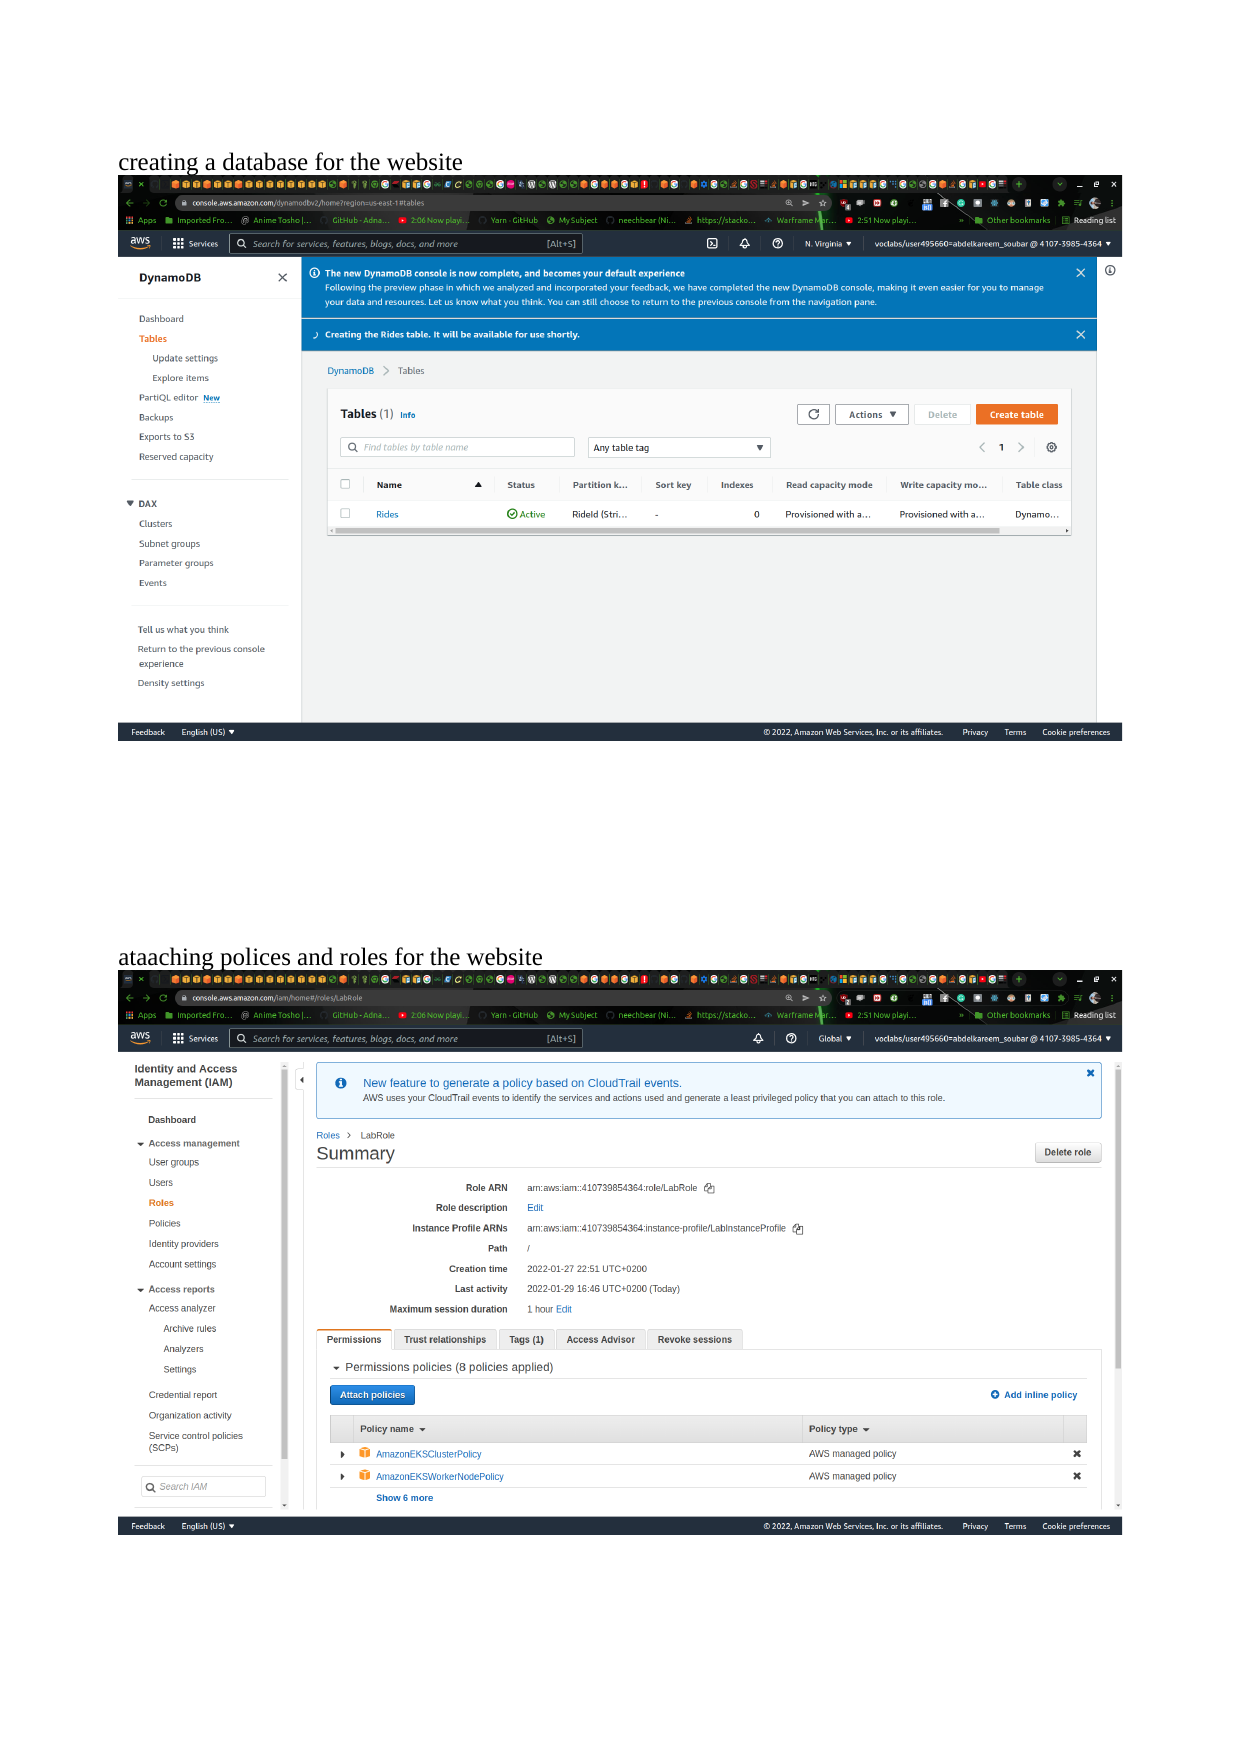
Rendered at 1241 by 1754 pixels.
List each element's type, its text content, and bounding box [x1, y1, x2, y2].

picture [118, 175, 1123, 741]
text ataaching polices and roles for the website [118, 942, 1122, 970]
picture [118, 970, 1123, 1535]
text creating a database for the website [118, 147, 1122, 175]
